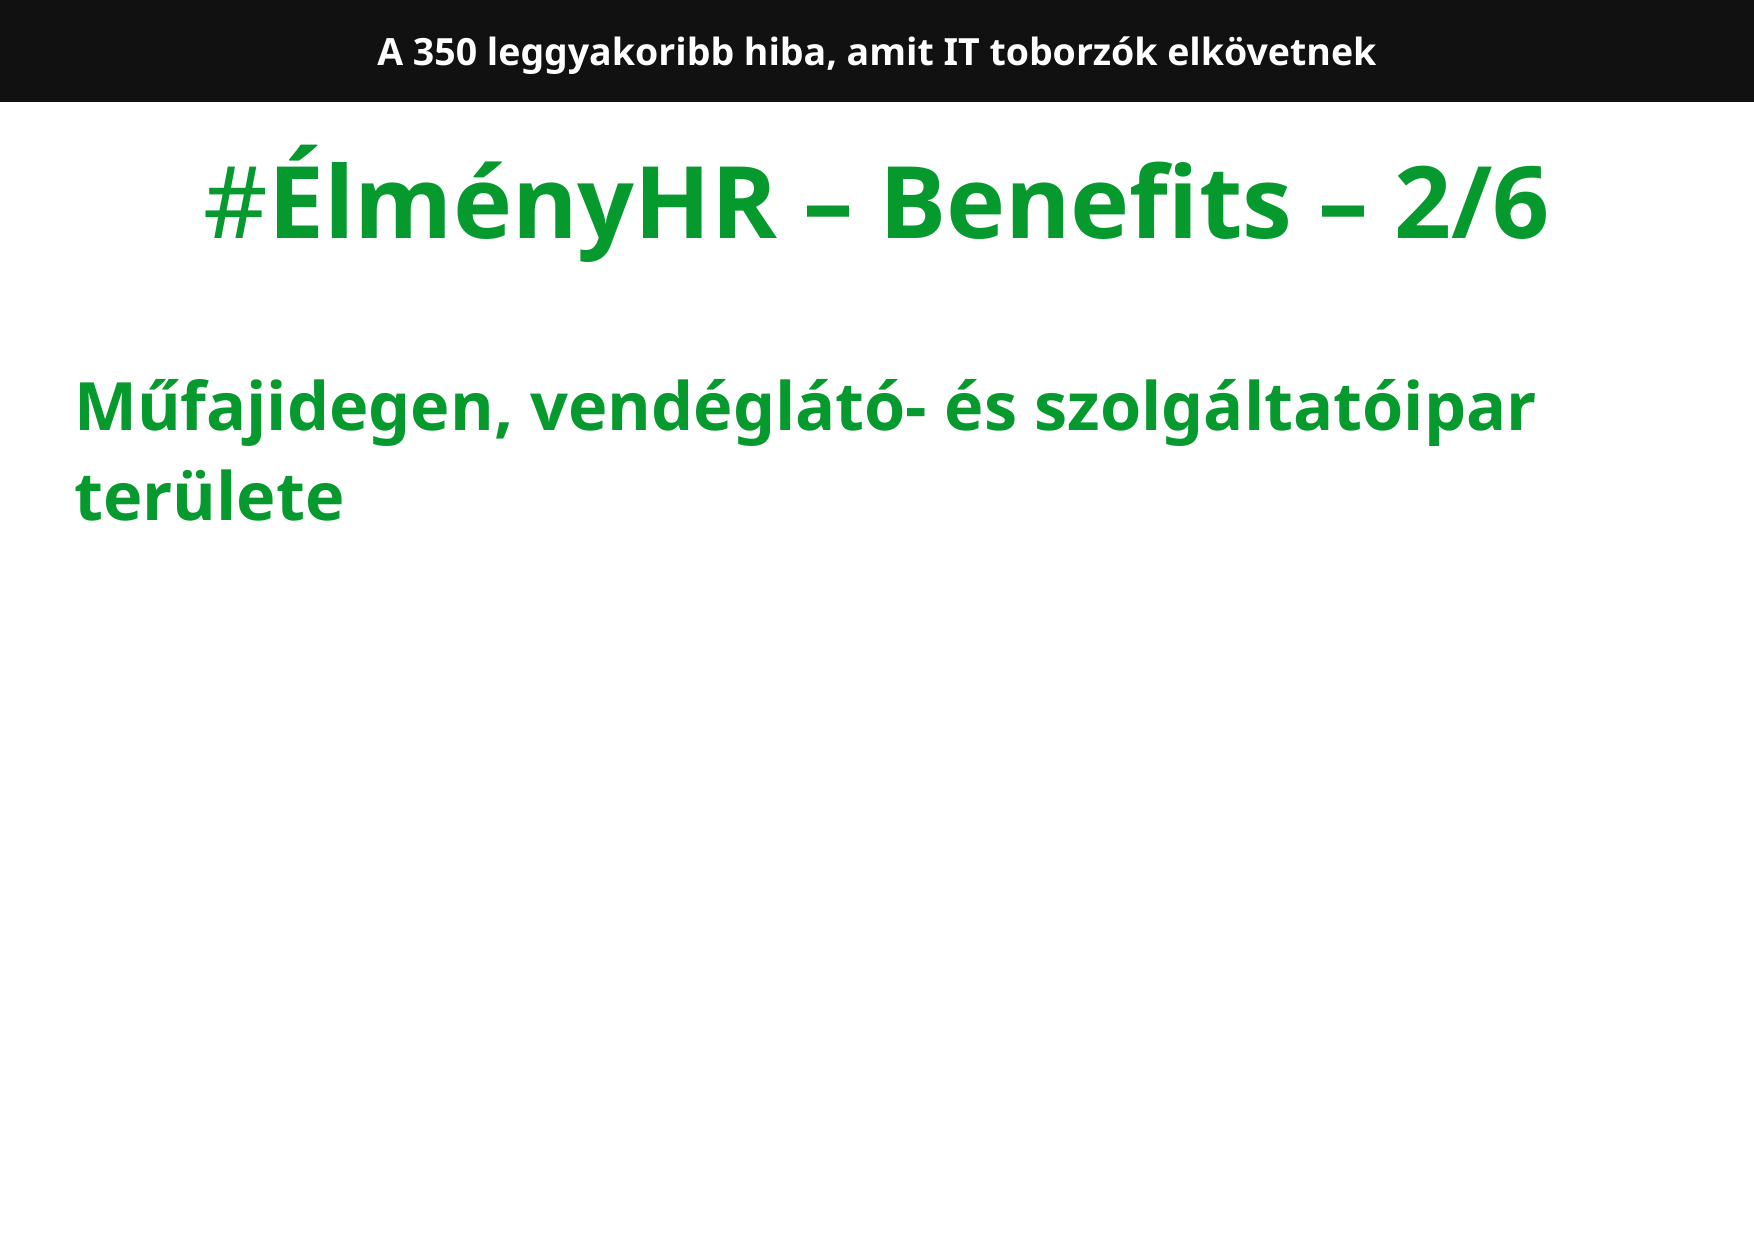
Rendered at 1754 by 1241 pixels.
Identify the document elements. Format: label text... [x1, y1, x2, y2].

text területe [74, 449, 1754, 540]
text Műfajidegen, vendéglátó- és szolgáltatóipar [74, 359, 1754, 449]
text #ÉlményHR – Benefits – 2/6 [0, 132, 1754, 268]
